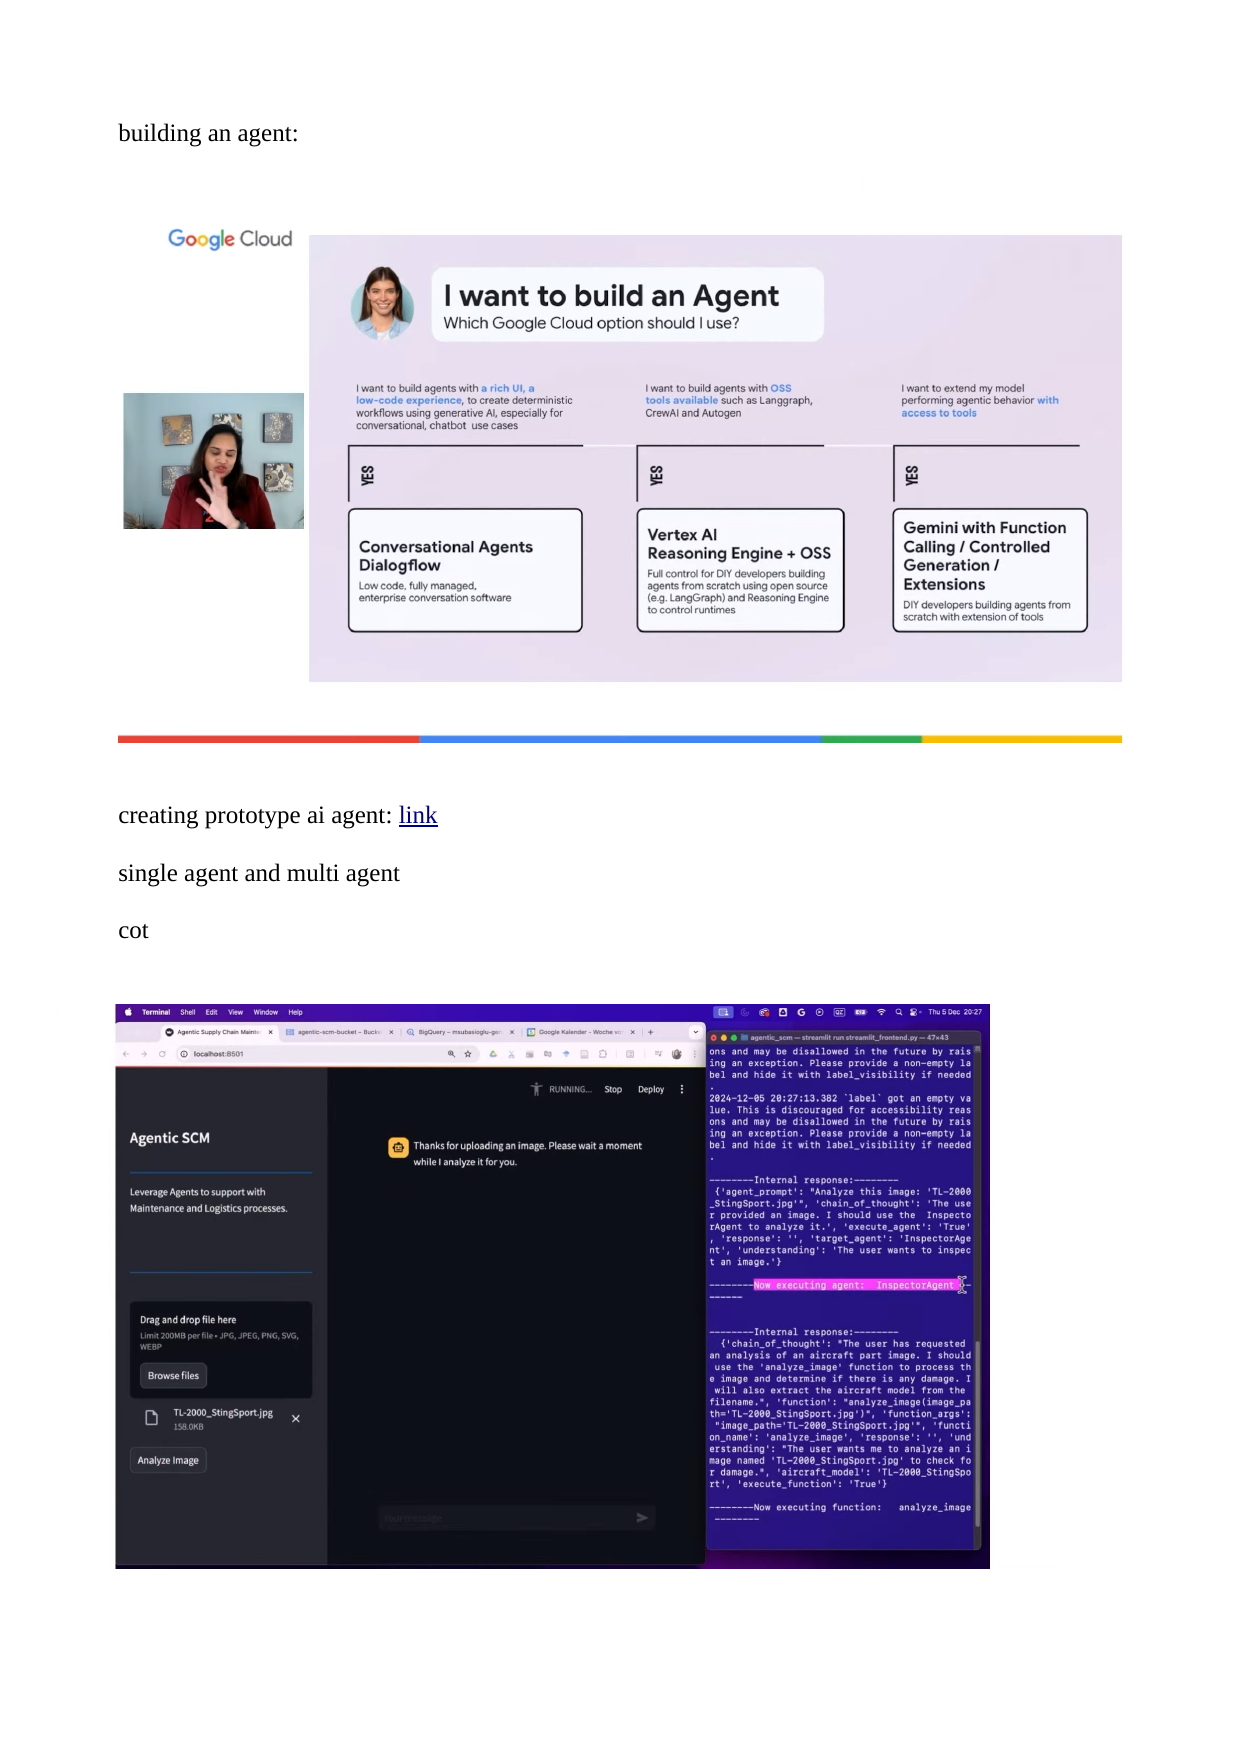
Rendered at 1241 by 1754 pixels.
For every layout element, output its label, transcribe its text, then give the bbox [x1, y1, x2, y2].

text creating prototype ai agent: link [118, 743, 1122, 829]
text building an agent: [118, 118, 1122, 178]
picture [118, 178, 1123, 743]
text single agent and multi agent cot [118, 858, 1122, 1626]
picture [50, 1004, 1055, 1569]
